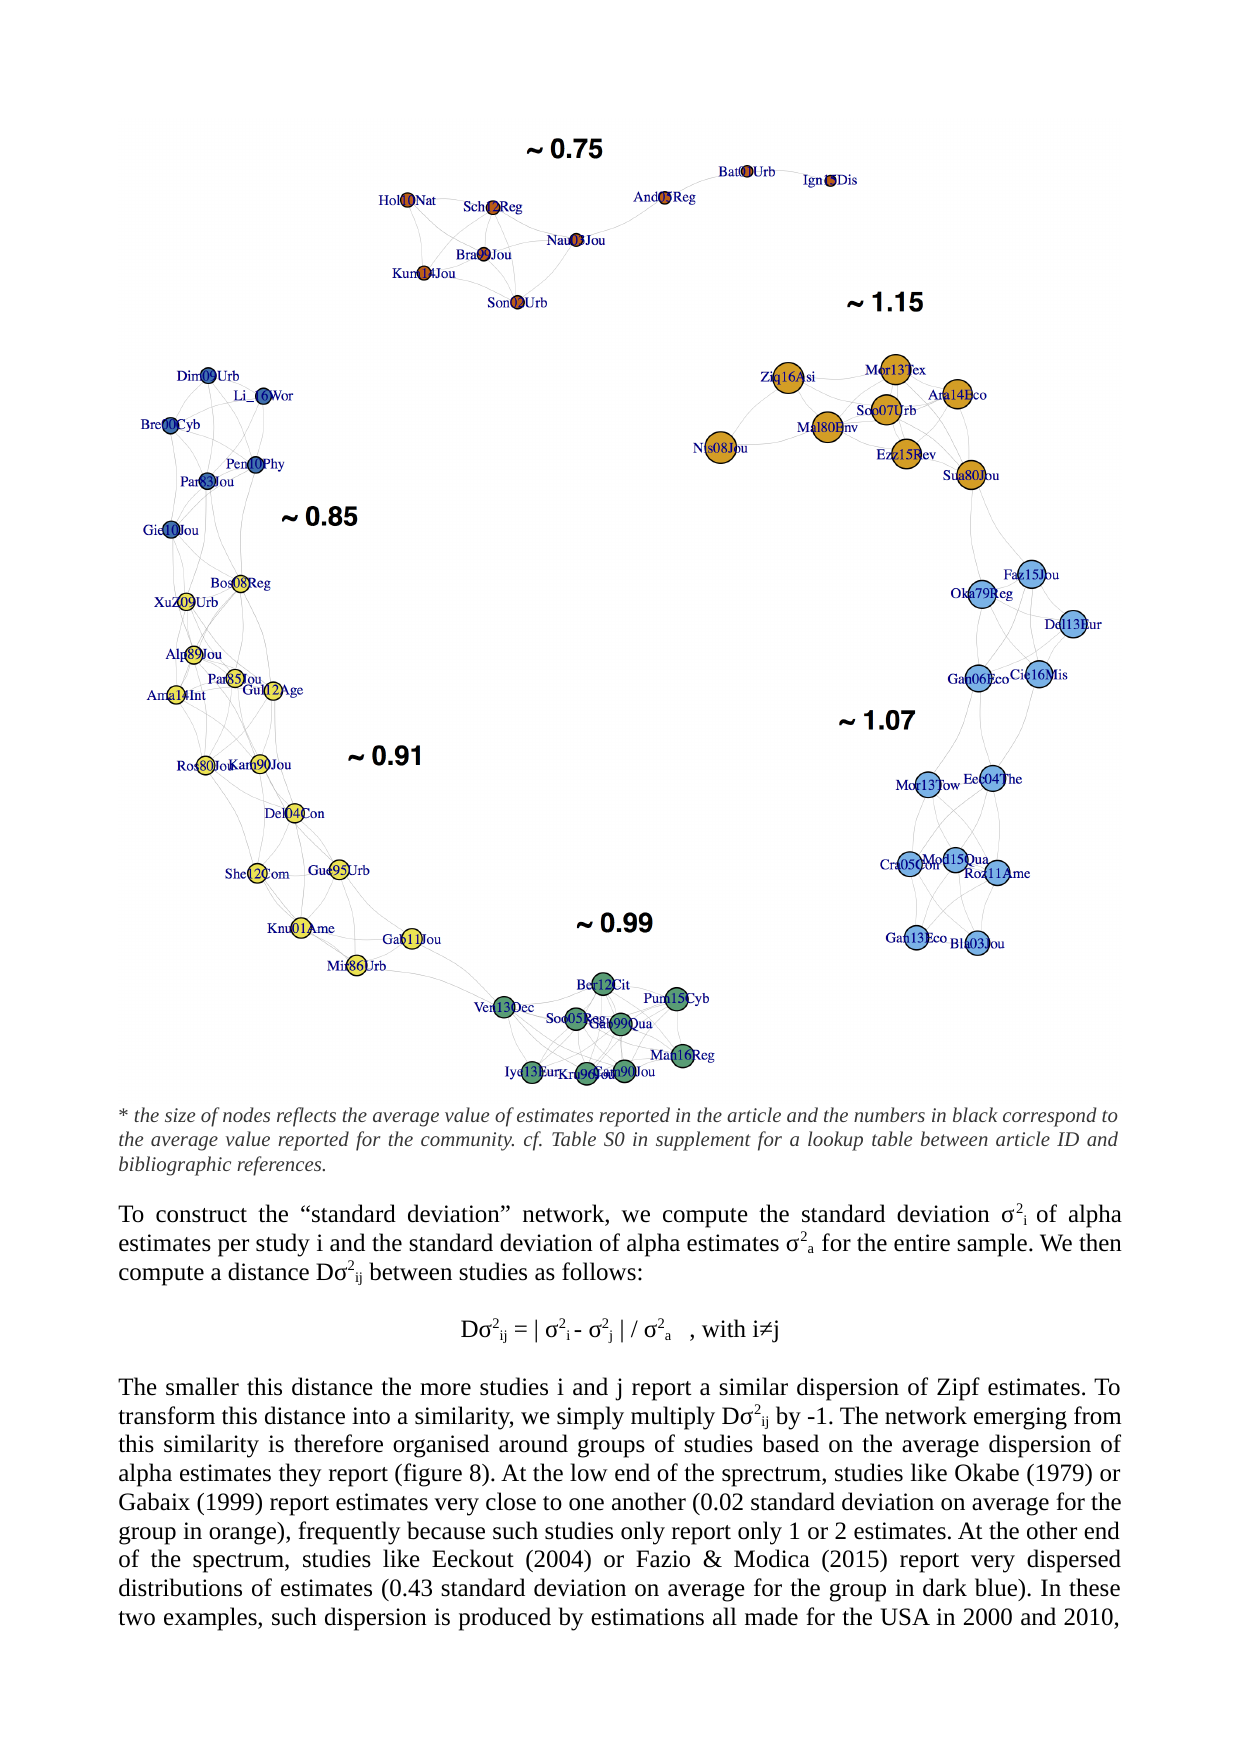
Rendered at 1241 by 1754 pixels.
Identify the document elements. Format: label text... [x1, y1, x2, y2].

text Dσ2ij = | σ2i - σ2j | / σ2a , with i≠j [118, 1314, 1122, 1343]
text The smaller this distance the more studies i and j report a similar dispersion of Zipf estimates. To transform this distance into a similarity, we simply multiply Dσ2ij by -1. The network emerging from this similarity is therefore organised around groups of studies based on the average dispersion of alpha estimates they report (figure 8). At the low end of the sprectrum, studies like Okabe (1979) or Gabaix (1999) report estimates very close to one another (0.02 standard deviation on average for the group in orange), frequently because such studies only report only 1 or 2 estimates. At the other end of the spectrum, studies like Eeckout (2004) or Fazio & Modica (2015) report very dispersed distributions of estimates (0.43 standard deviation on average for the group in dark blue). In these two examples, such dispersion is produced by estimations all made for the USA in 2000 and 2010, [118, 1372, 1122, 1631]
picture [118, 118, 1123, 1104]
text * the size of nodes reflects the average value of estimates reported in the article and the numbers in black correspond to the average value reported for the community. cf. Table S0 in supplement for a lookup table between article ID and bibliographic references. [118, 1104, 1122, 1176]
text To construct the “standard deviation” network, we compute the standard deviation σ2i of alpha estimates per study i and the standard deviation of alpha estimates σ2a for the entire sample. We then compute a distance Dσ2ij between studies as follows: [118, 1199, 1122, 1286]
